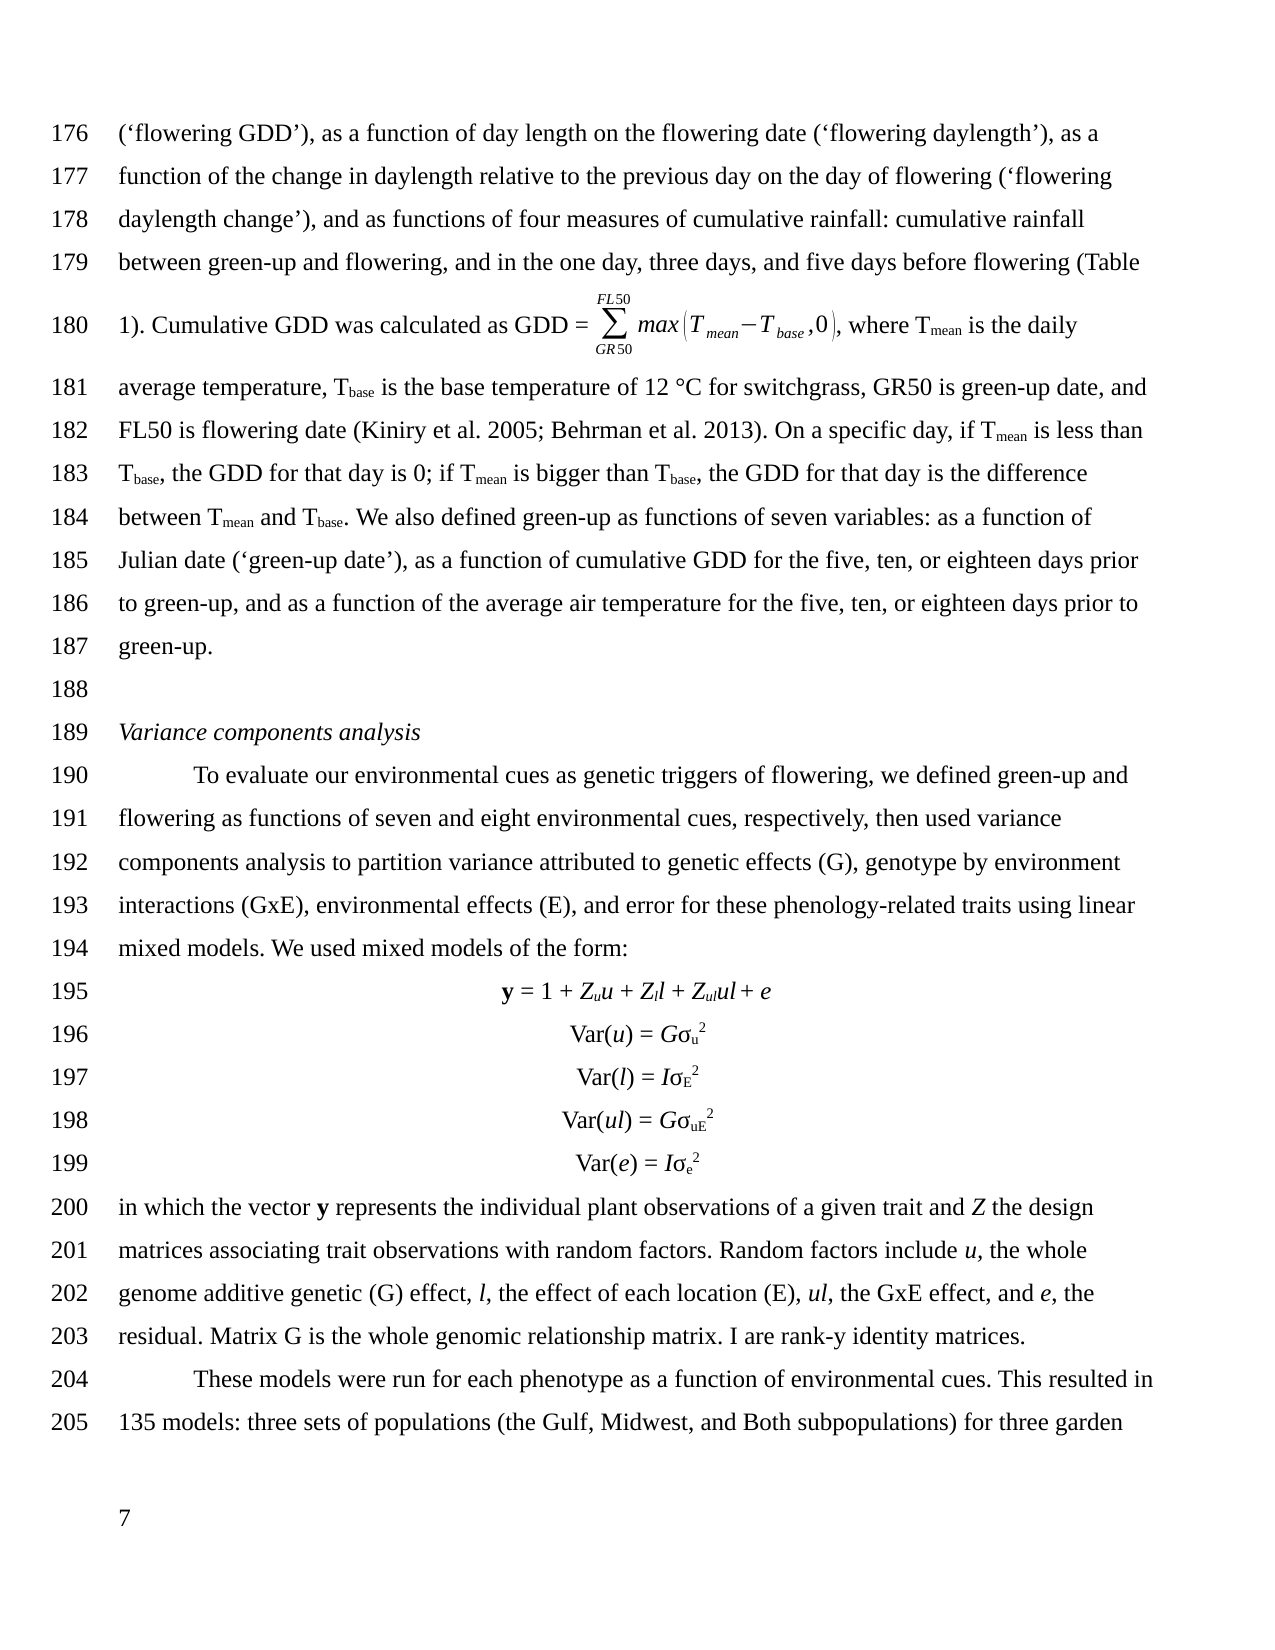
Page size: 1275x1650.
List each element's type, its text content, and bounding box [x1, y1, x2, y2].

text Var(ul) = GσuE2 [118, 1105, 1157, 1134]
text Var(l) = IσE2 [118, 1062, 1157, 1091]
text Variance components analysis [118, 717, 1157, 746]
text Var(e) = Iσe2 [118, 1148, 1157, 1177]
text y = 1 + Zuu + Zll + Zulul + e [118, 976, 1157, 1005]
text Though we scored green-up and flowering as functions of Julian date, flowering is more likely cued by one or more environmental factors like temperature, rainfall, or daylength signals (Brachi et al. 2010; Hartman and Nippert 2013; Hartman, Nippert, and Springer 2012; Michael D. Casler 2012). Thus, we defined flowering as functions of eight variables: as a function of Julian date (‘flowering date’), as a function of cumulative growing degree days (GDD) between green-up and flowering dates (‘flowering GDD’), as a function of day length on the flowering date (‘flowering daylength’), as a function of the change in daylength relative to the previous day on the day of flowering (‘flowering daylength change’), and as functions of four measures of cumulative rainfall: cumulative rainfall between green-up and flowering, and in the one day, three days, and five days before flowering (Table 1). Cumulative GDD was calculated as GDD = , where Tmean is the daily average temperature, Tbase is the base temperature of 12 °C for switchgrass, GR50 is green-up date, and FL50 is flowering date (Kiniry et al. 2005; Behrman et al. 2013). On a specific day, if Tmean is less than Tbase, the GDD for that day is 0; if Tmean is bigger than Tbase, the GDD for that day is the difference between Tmean and Tbase. We also defined green-up as functions of seven variables: as a function of Julian date (‘green-up date’), as a function of cumulative GDD for the five, ten, or eighteen days prior to green-up, and as a function of the average air temperature for the five, ten, or eighteen days prior to green-up. [118, 118, 1157, 660]
text To evaluate our environmental cues as genetic triggers of flowering, we defined green-up and flowering as functions of seven and eight environmental cues, respectively, then used variance components analysis to partition variance attributed to genetic effects (G), genotype by environment interactions (GxE), environmental effects (E), and error for these phenology-related traits using linear mixed models. We used mixed models of the form: [118, 760, 1157, 962]
text in which the vector y represents the individual plant observations of a given trait and Z the design matrices associating trait observations with random factors. Random factors include u, the whole genome additive genetic (G) effect, l, the effect of each location (E), ul, the GxE effect, and e, the residual. Matrix G is the whole genomic relationship matrix. I are rank-y identity matrices. [118, 1192, 1157, 1350]
text Var(u) = Gσu2 [118, 1019, 1157, 1048]
text These models were run for each phenotype as a function of environmental cues. This resulted in 135 models: three sets of populations (the Gulf, Midwest, and Both subpopulations) for three garden [118, 1364, 1157, 1436]
